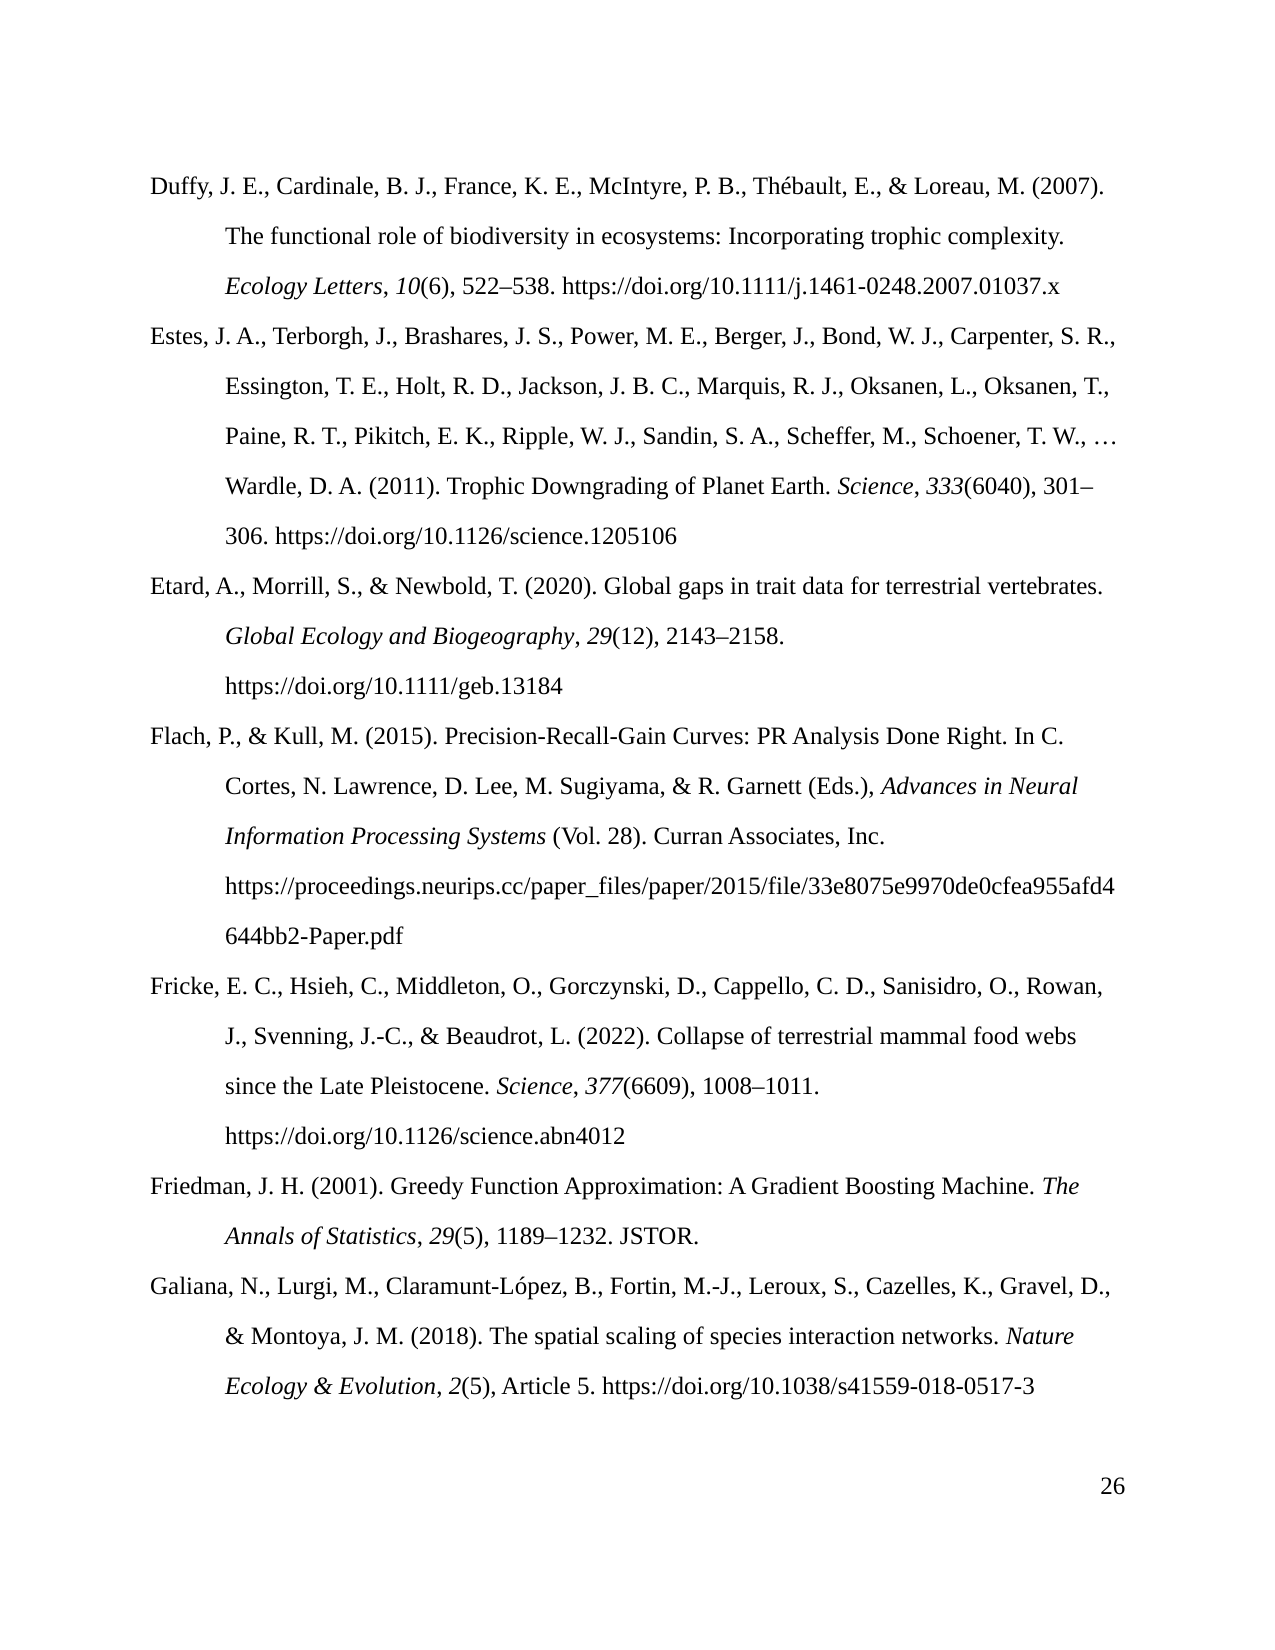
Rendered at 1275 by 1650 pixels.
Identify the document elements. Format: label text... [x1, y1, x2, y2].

text Fricke, E. C., Hsieh, C., Middleton, O., Gorczynski, D., Cappello, C. D., Sanisidro, O., Rowan, J., Svenning, J.-C., & Beaudrot, L. (2022). Collapse of terrestrial mammal food webs since the Late Pleistocene. Science, 377(6609), 1008–1011. https://doi.org/10.1126/science.abn4012 [150, 950, 1125, 1150]
text Duffy, J. E., Cardinale, B. J., France, K. E., McIntyre, P. B., Thébault, E., & Loreau, M. (2007). The functional role of biodiversity in ecosystems: Incorporating trophic complexity. Ecology Letters, 10(6), 522–538. https://doi.org/10.1111/j.1461-0248.2007.01037.x [150, 150, 1125, 300]
text Galiana, N., Lurgi, M., Claramunt-López, B., Fortin, M.-J., Leroux, S., Cazelles, K., Gravel, D., & Montoya, J. M. (2018). The spatial scaling of species interaction networks. Nature Ecology & Evolution, 2(5), Article 5. https://doi.org/10.1038/s41559-018-0517-3 [150, 1250, 1125, 1400]
text Friedman, J. H. (2001). Greedy Function Approximation: A Gradient Boosting Machine. The Annals of Statistics, 29(5), 1189–1232. JSTOR. [150, 1150, 1125, 1250]
text Estes, J. A., Terborgh, J., Brashares, J. S., Power, M. E., Berger, J., Bond, W. J., Carpenter, S. R., Essington, T. E., Holt, R. D., Jackson, J. B. C., Marquis, R. J., Oksanen, L., Oksanen, T., Paine, R. T., Pikitch, E. K., Ripple, W. J., Sandin, S. A., Scheffer, M., Schoener, T. W., … Wardle, D. A. (2011). Trophic Downgrading of Planet Earth. Science, 333(6040), 301–306. https://doi.org/10.1126/science.1205106 [150, 300, 1125, 550]
text Flach, P., & Kull, M. (2015). Precision-Recall-Gain Curves: PR Analysis Done Right. In C. Cortes, N. Lawrence, D. Lee, M. Sugiyama, & R. Garnett (Eds.), Advances in Neural Information Processing Systems (Vol. 28). Curran Associates, Inc. https://proceedings.neurips.cc/paper_files/paper/2015/file/33e8075e9970de0cfea955afd4644bb2-Paper.pdf [150, 700, 1125, 950]
text Etard, A., Morrill, S., & Newbold, T. (2020). Global gaps in trait data for terrestrial vertebrates. Global Ecology and Biogeography, 29(12), 2143–2158. https://doi.org/10.1111/geb.13184 [150, 550, 1125, 700]
